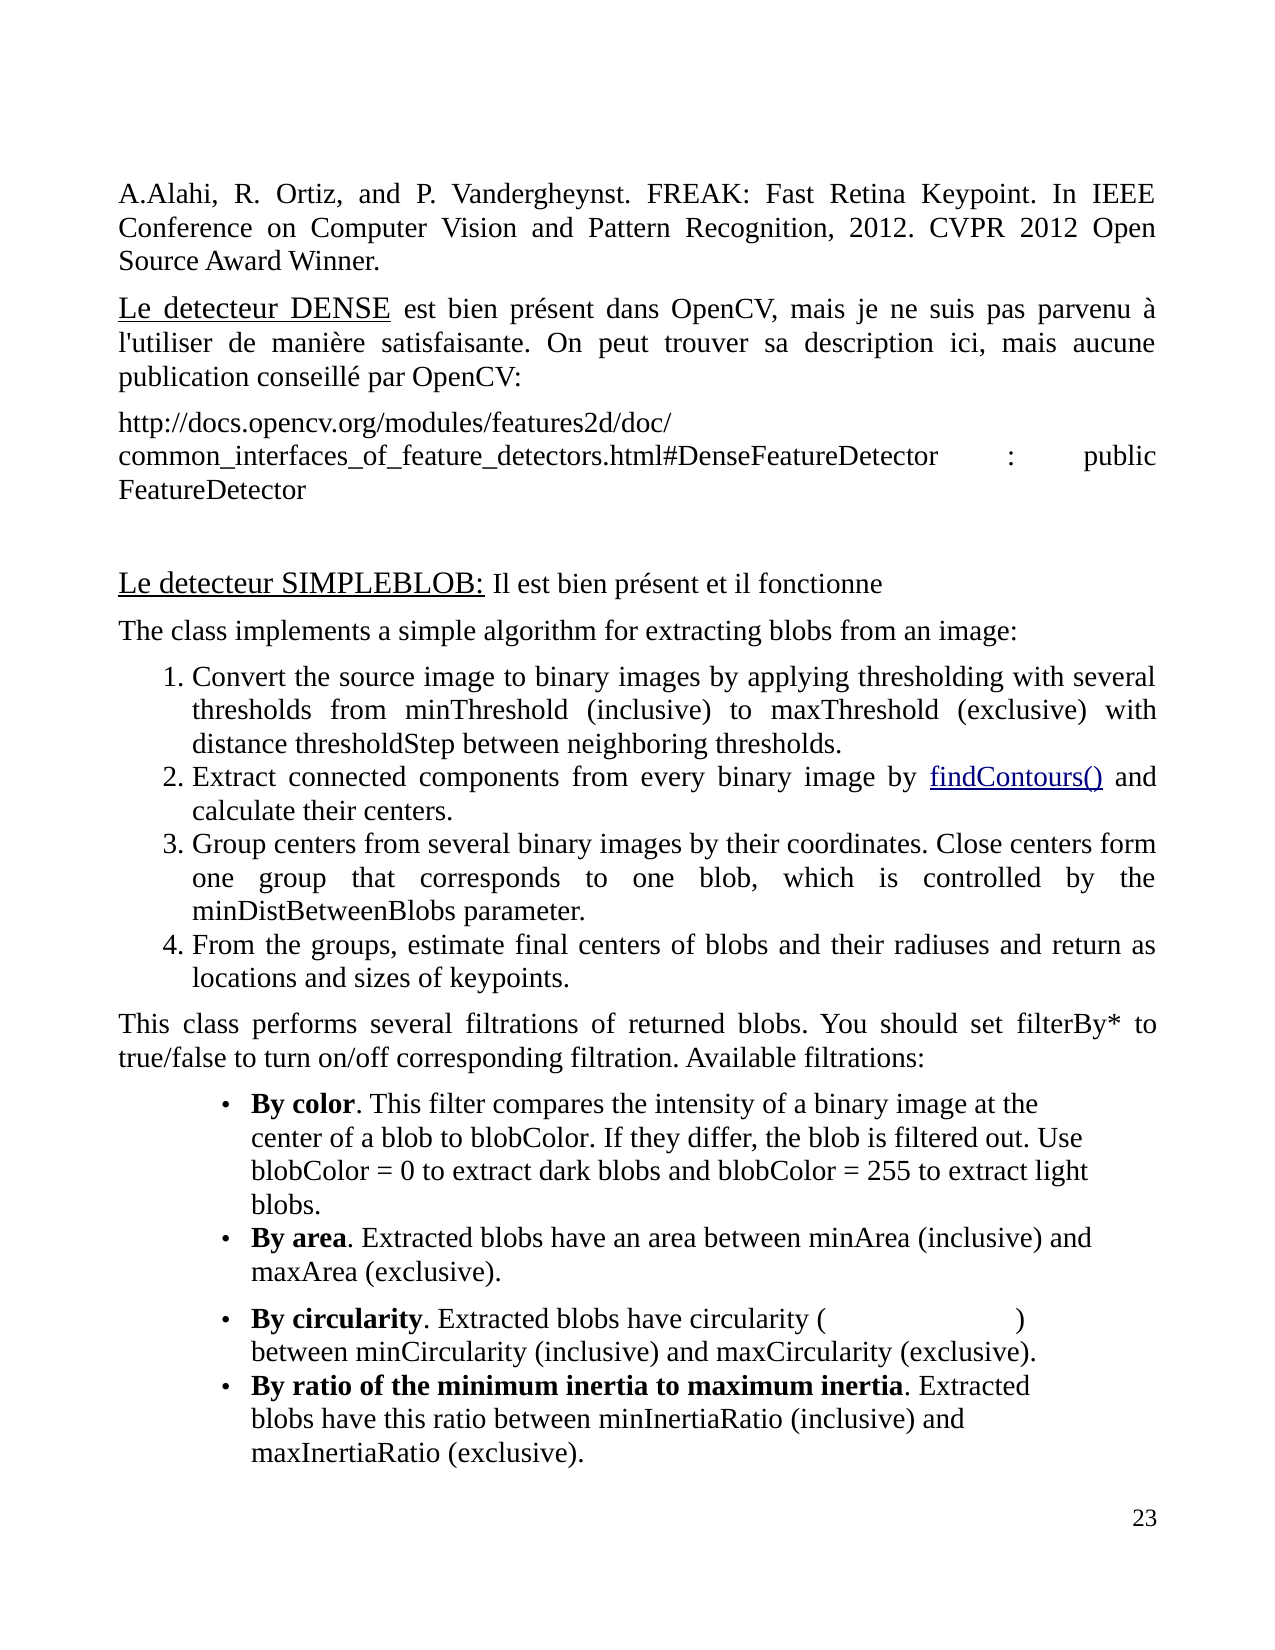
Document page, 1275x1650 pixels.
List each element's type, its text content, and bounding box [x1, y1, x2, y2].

list By color. This filter compares the intensity of a binary image at the center of a blob to blobColor. If they differ, the blob is filtered out. Use blobColor = 0 to extract dark blobs and blobColor = 255 to extract light blobs. [221, 1086, 1098, 1220]
list By circularity. Extracted blobs have circularity () between minCircularity (inclusive) and maxCircularity (exclusive). [221, 1287, 1098, 1368]
list Group centers from several binary images by their coordinates. Close centers form one group that corresponds to one blob, which is controlled by the minDistBetweenBlobs parameter. [162, 826, 1157, 927]
list By ratio of the minimum inertia to maximum inertia. Extracted blobs have this ratio between minInertiaRatio (inclusive) and maxInertiaRatio (exclusive). [221, 1368, 1098, 1468]
text Le detecteur SIMPLEBLOB: Il est bien présent et il fonctionne [118, 564, 1157, 600]
list By area. Extracted blobs have an area between minArea (inclusive) and maxArea (exclusive). [221, 1220, 1098, 1287]
text The class implements a simple algorithm for extracting blobs from an image: [118, 613, 1157, 646]
text This class performs several filtrations of returned blobs. You should set filterBy* to true/false to turn on/off corresponding filtration. Available filtrations: [118, 1007, 1157, 1074]
list Extract connected components from every binary image by findContours() and calculate their centers. [162, 759, 1157, 826]
text http://docs.opencv.org/modules/features2d/doc/common_interfaces_of_feature_detectors.html#DenseFeatureDetector : public FeatureDetector [118, 405, 1157, 506]
list From the groups, estimate final centers of blobs and their radiuses and return as locations and sizes of keypoints. [162, 927, 1157, 994]
text Le detecteur DENSE est bien présent dans OpenCV, mais je ne suis pas parvenu à l'utiliser de manière satisfaisante. On peut trouver sa description ici, mais aucune publication conseillé par OpenCV: [118, 289, 1157, 392]
text A.Alahi, R. Ortiz, and P. Vandergheynst. FREAK: Fast Retina Keypoint. In IEEE Conference on Computer Vision and Pattern Recognition, 2012. CVPR 2012 Open Source Award Winner. [118, 176, 1157, 277]
list Convert the source image to binary images by applying thresholding with several thresholds from minThreshold (inclusive) to maxThreshold (exclusive) with distance thresholdStep between neighboring thresholds. [162, 659, 1157, 759]
